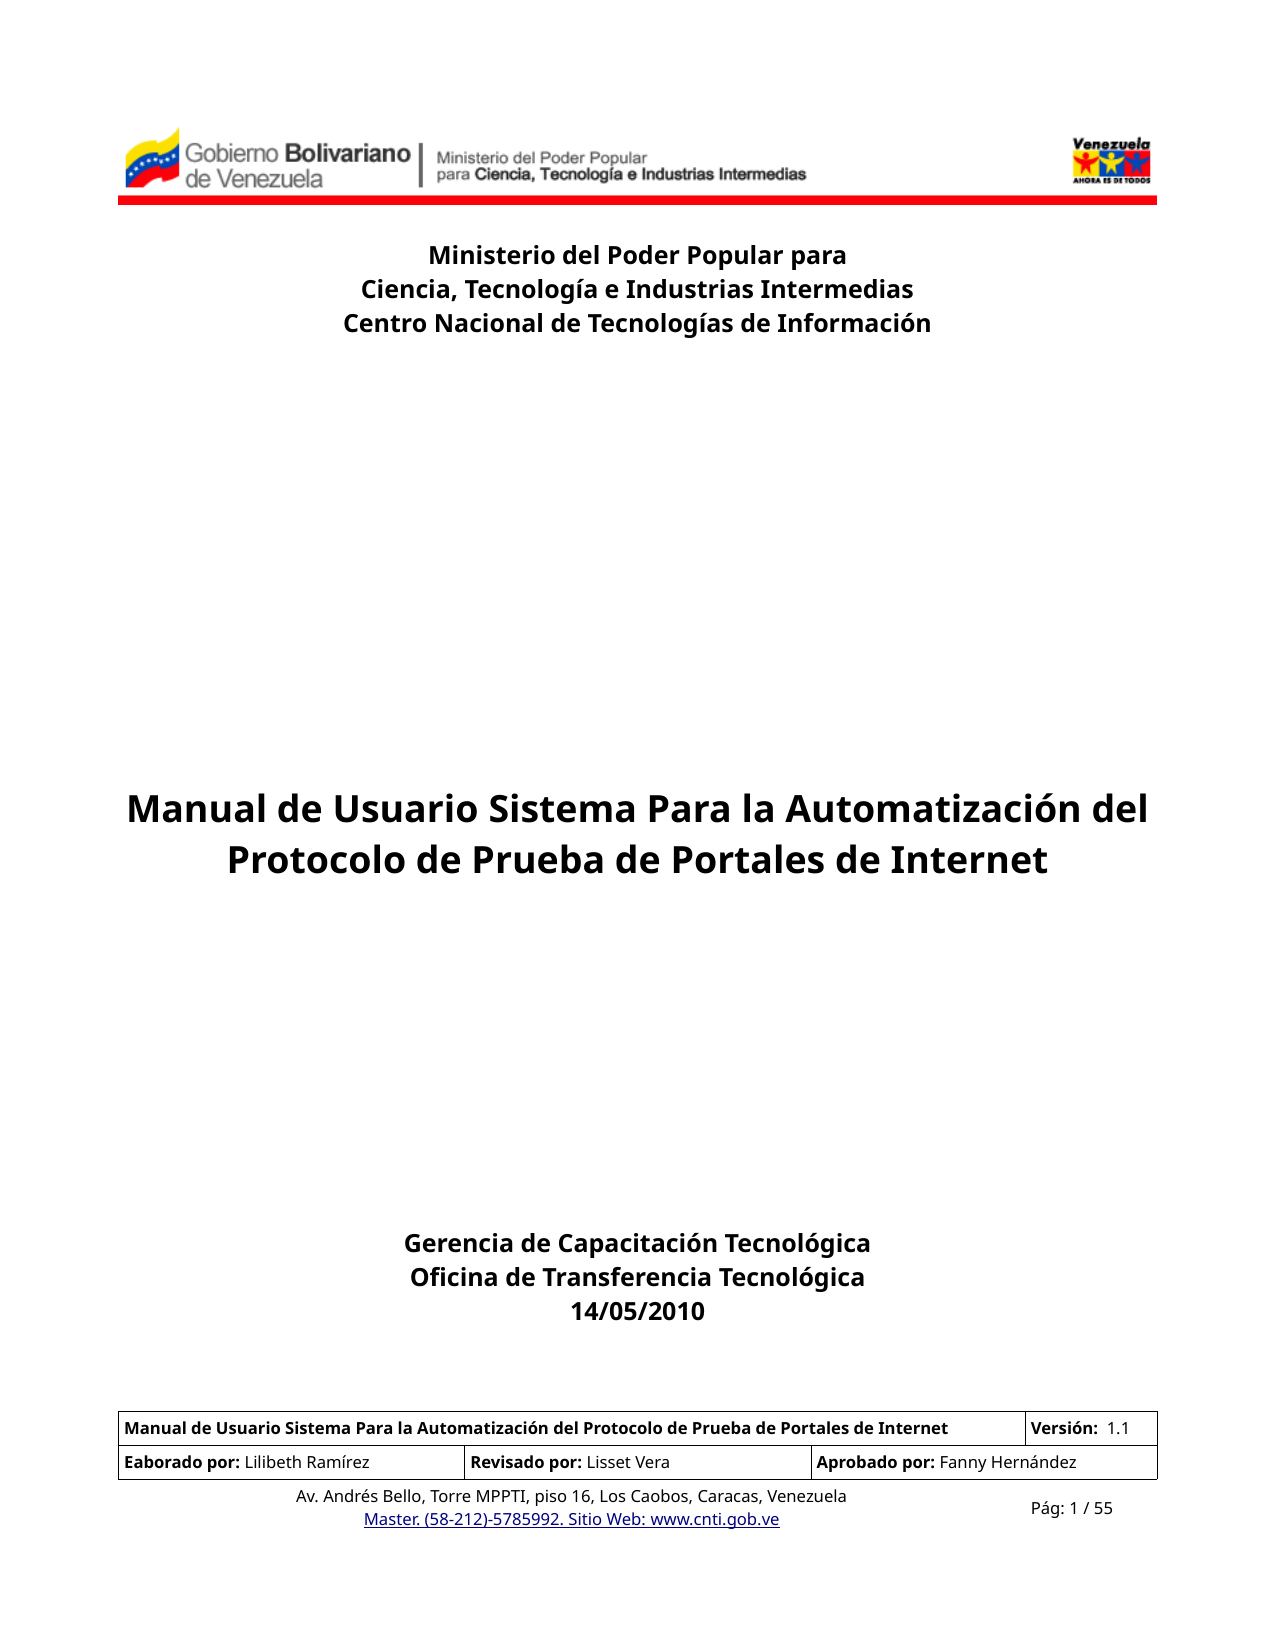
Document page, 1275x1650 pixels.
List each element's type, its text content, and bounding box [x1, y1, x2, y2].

text Oficina de Transferencia Tecnológica [118, 1259, 1157, 1293]
text Manual de Usuario Sistema Para la Automatización del Protocolo de Prueba de Portales de Internet [118, 783, 1157, 885]
picture [118, 119, 1157, 205]
text Gerencia de Capacitación Tecnológica [118, 1225, 1157, 1259]
text Centro Nacional de Tecnologías de Información [118, 306, 1157, 340]
text 14/05/2010 [118, 1293, 1157, 1327]
text Ministerio del Poder Popular para Ciencia, Tecnología e Industrias Intermedias [118, 238, 1157, 306]
